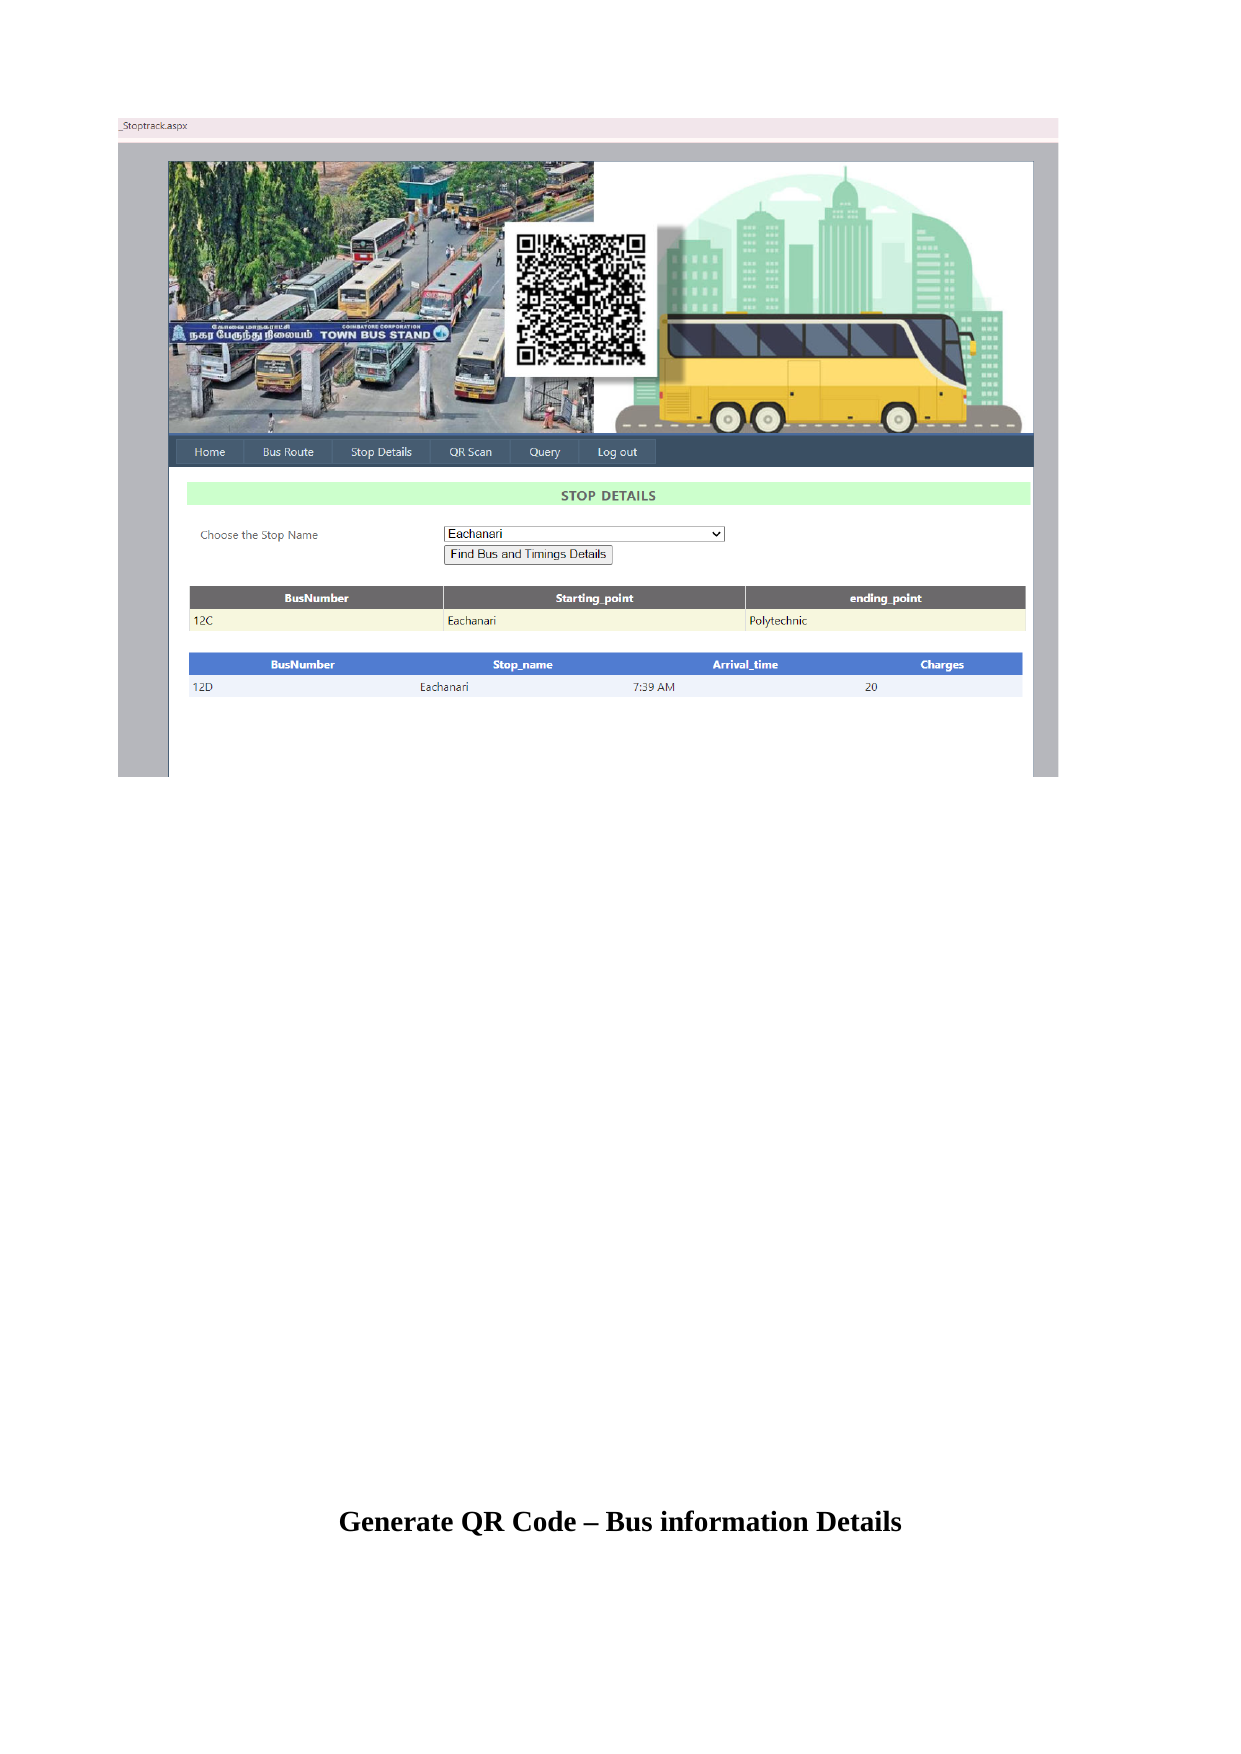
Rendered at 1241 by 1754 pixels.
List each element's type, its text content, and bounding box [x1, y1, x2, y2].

text Generate QR Code – Bus information Details [118, 1504, 1122, 1538]
picture [118, 118, 1059, 777]
